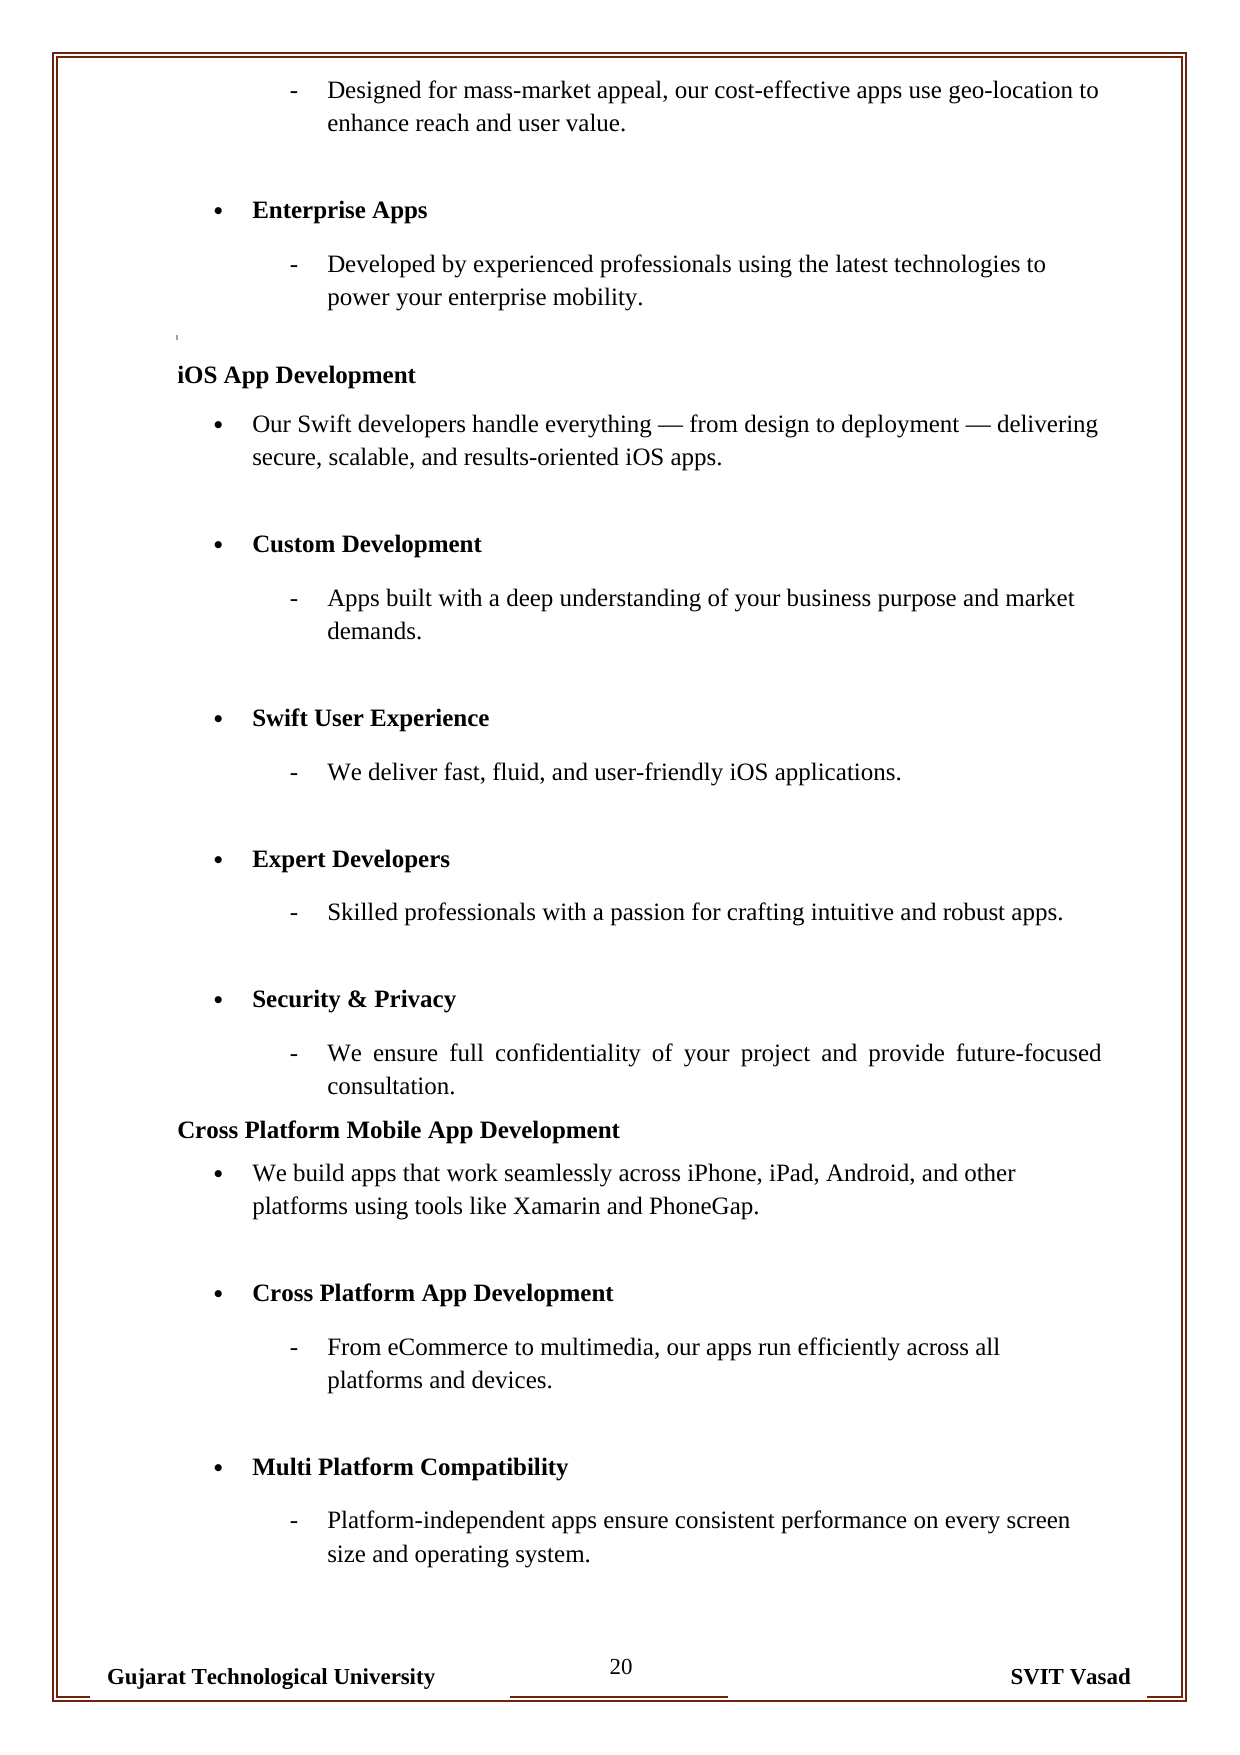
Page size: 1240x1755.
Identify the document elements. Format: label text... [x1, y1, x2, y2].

text Cross Platform Mobile App Development [177, 1115, 1102, 1143]
list Platform-independent apps ensure consistent performance on every screen size and operating system. [289, 1506, 1102, 1600]
list Security & Privacy [214, 984, 1102, 1013]
list We ensure full confidentiality of your project and provide future-focused consultation. [289, 1038, 1102, 1100]
list We deliver fast, fluid, and user-friendly iOS applications. [289, 757, 1102, 818]
list Enterprise Apps [214, 195, 1102, 224]
list Designed for mass-market appeal, our cost-effective apps use geo-location to enhance reach and user value. [289, 75, 1102, 170]
list Developed by experienced professionals using the latest technologies to power your enterprise mobility. [289, 249, 1102, 311]
list Cross Platform App Development [214, 1278, 1102, 1307]
text iOS App Development [177, 360, 1102, 388]
list We build apps that work seamlessly across iPhone, iPad, Android, and other platforms using tools like Xamarin and PhoneGap. [214, 1158, 1102, 1253]
list Swift User Experience [214, 703, 1102, 732]
list Skilled professionals with a passion for crafting intuitive and robust apps. [289, 897, 1102, 959]
list From eCommerce to multimedia, our apps run efficiently across all platforms and devices. [289, 1332, 1102, 1427]
list Apps built with a deep understanding of your business purpose and market demands. [289, 583, 1102, 678]
list Custom Development [214, 529, 1102, 558]
list Our Swift developers handle everything — from design to deployment — delivering secure, scalable, and results-oriented iOS apps. [214, 409, 1102, 504]
list Multi Platform Compatibility [214, 1452, 1102, 1481]
list Expert Developers [214, 844, 1102, 872]
